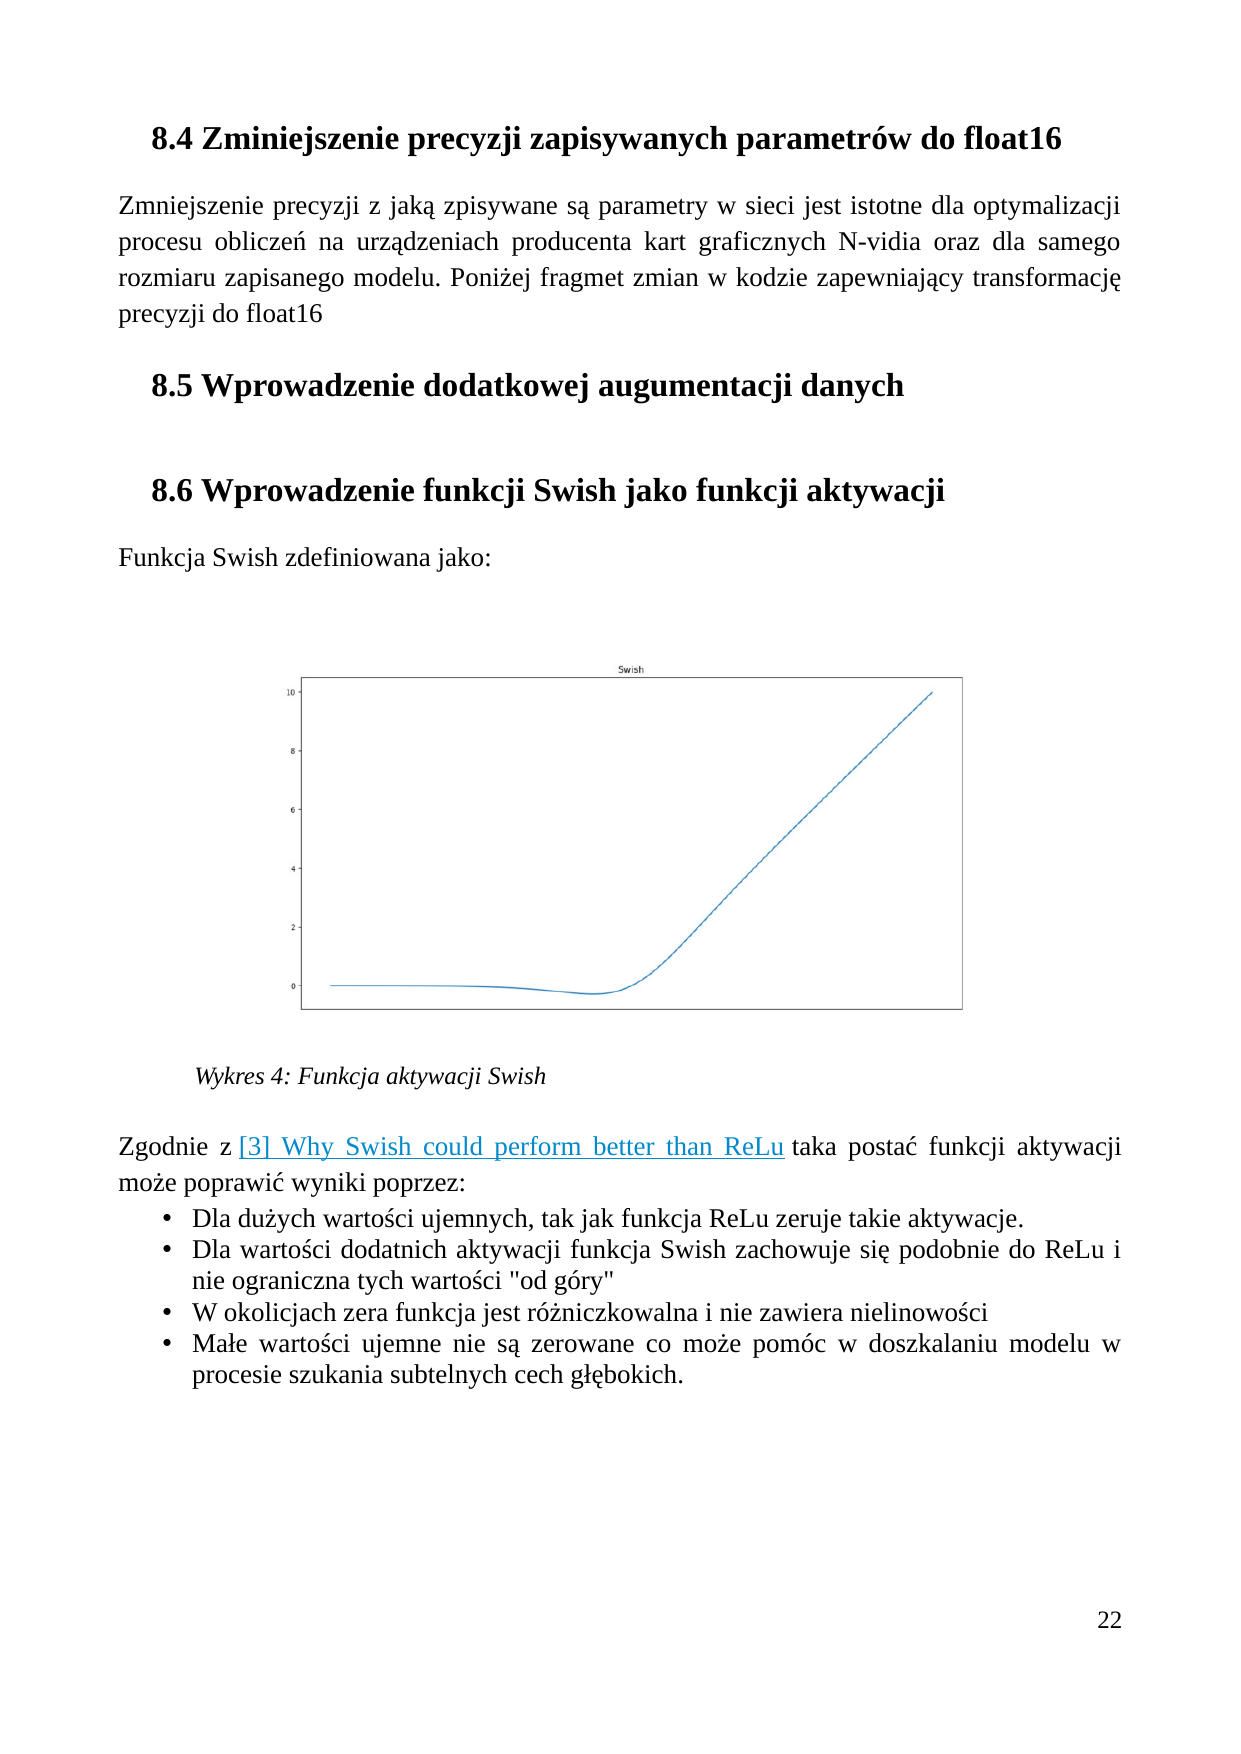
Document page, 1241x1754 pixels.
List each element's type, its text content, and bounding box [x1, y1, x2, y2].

list Małe wartości ujemne nie są zerowane co może pomóc w doszkalaniu modelu w procesie szukania subtelnych cech głębokich. [162, 1327, 1122, 1389]
text Wykres 4: Funkcja aktywacji Swish [194, 1056, 1046, 1090]
text Zgodnie z [3] Why Swish could perform better than ReLu taka postać funkcji aktywacji może poprawić wyniki poprzez: [118, 1130, 1122, 1197]
subtitle 8.6 Wprowadzenie funkcji Swish jako funkcji aktywacji [151, 470, 1122, 508]
text Zmniejszenie precyzji z jaką zpisywane są parametry w sieci jest istotne dla optymalizacji procesu obliczeń na urządzeniach producenta kart graficznych N-vidia oraz dla samego rozmiaru zapisanego modelu. Poniżej fragmet zmian w kodzie zapewniający transformację precyzji do float16 [118, 189, 1122, 328]
list Dla wartości dodatnich aktywacji funkcja Swish zachowuje się podobnie do ReLu i nie ograniczna tych wartości "od góry" [162, 1233, 1122, 1296]
subtitle 8.5 Wprowadzenie dodatkowej augumentacji danych [151, 365, 1122, 404]
picture [194, 625, 1047, 1056]
list W okolicjach zera funkcja jest różniczkowalna i nie zawiera nielinowości [162, 1296, 1122, 1327]
list Dla dużych wartości ujemnych, tak jak funkcja ReLu zeruje takie aktywacje. [162, 1202, 1122, 1233]
subtitle 8.4 Zminiejszenie precyzji zapisywanych parametrów do float16 [151, 118, 1122, 156]
text Funkcja Swish zdefiniowana jako: [118, 541, 1122, 572]
